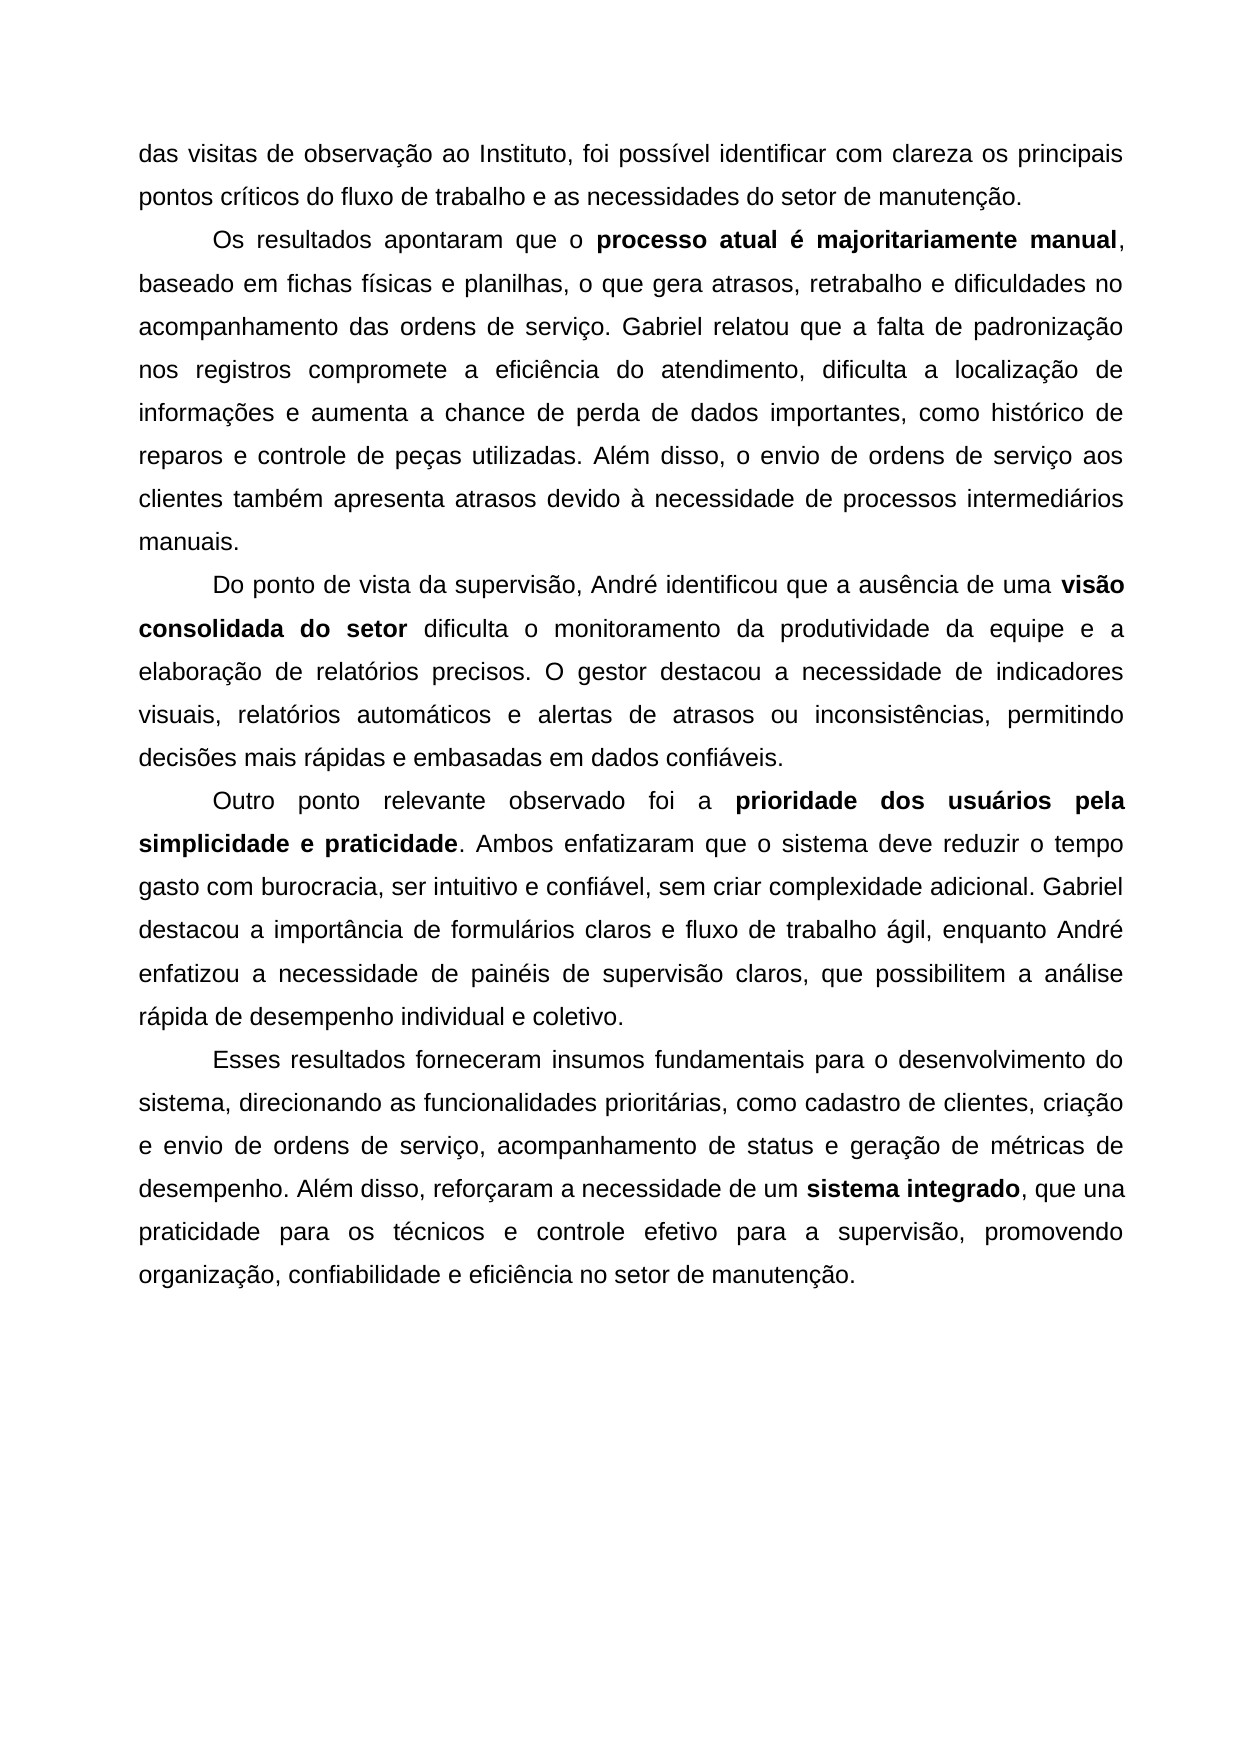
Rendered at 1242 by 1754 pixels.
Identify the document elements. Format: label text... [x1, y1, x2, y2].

text Esses resultados forneceram insumos fundamentais para o desenvolvimento do sistema, direcionando as funcionalidades prioritárias, como cadastro de clientes, criação e envio de ordens de serviço, acompanhamento de status e geração de métricas de desempenho. Além disso, reforçaram a necessidade de um sistema integrado, que una praticidade para os técnicos e controle efetivo para a supervisão, promovendo organização, confiabilidade e eficiência no setor de manutenção. [138, 1045, 1125, 1289]
text Outro ponto relevante observado foi a prioridade dos usuários pela simplicidade e praticidade. Ambos enfatizaram que o sistema deve reduzir o tempo gasto com burocracia, ser intuitivo e confiável, sem criar complexidade adicional. Gabriel destacou a importância de formulários claros e fluxo de trabalho ágil, enquanto André enfatizou a necessidade de painéis de supervisão claros, que possibilitem a análise rápida de desempenho individual e coletivo. [138, 786, 1125, 1031]
text das visitas de observação ao Instituto, foi possível identificar com clareza os principais pontos críticos do fluxo de trabalho e as necessidades do setor de manutenção. [138, 139, 1125, 211]
text Os resultados apontaram que o processo atual é majoritariamente manual, baseado em fichas físicas e planilhas, o que gera atrasos, retrabalho e dificuldades no acompanhamento das ordens de serviço. Gabriel relatou que a falta de padronização nos registros compromete a eficiência do atendimento, dificulta a localização de informações e aumenta a chance de perda de dados importantes, como histórico de reparos e controle de peças utilizadas. Além disso, o envio de ordens de serviço aos clientes também apresenta atrasos devido à necessidade de processos intermediários manuais. [138, 226, 1125, 556]
text Do ponto de vista da supervisão, André identificou que a ausência de uma visão consolidada do setor dificulta o monitoramento da produtividade da equipe e a elaboração de relatórios precisos. O gestor destacou a necessidade de indicadores visuais, relatórios automáticos e alertas de atrasos ou inconsistências, permitindo decisões mais rápidas e embasadas em dados confiáveis. [138, 571, 1125, 772]
